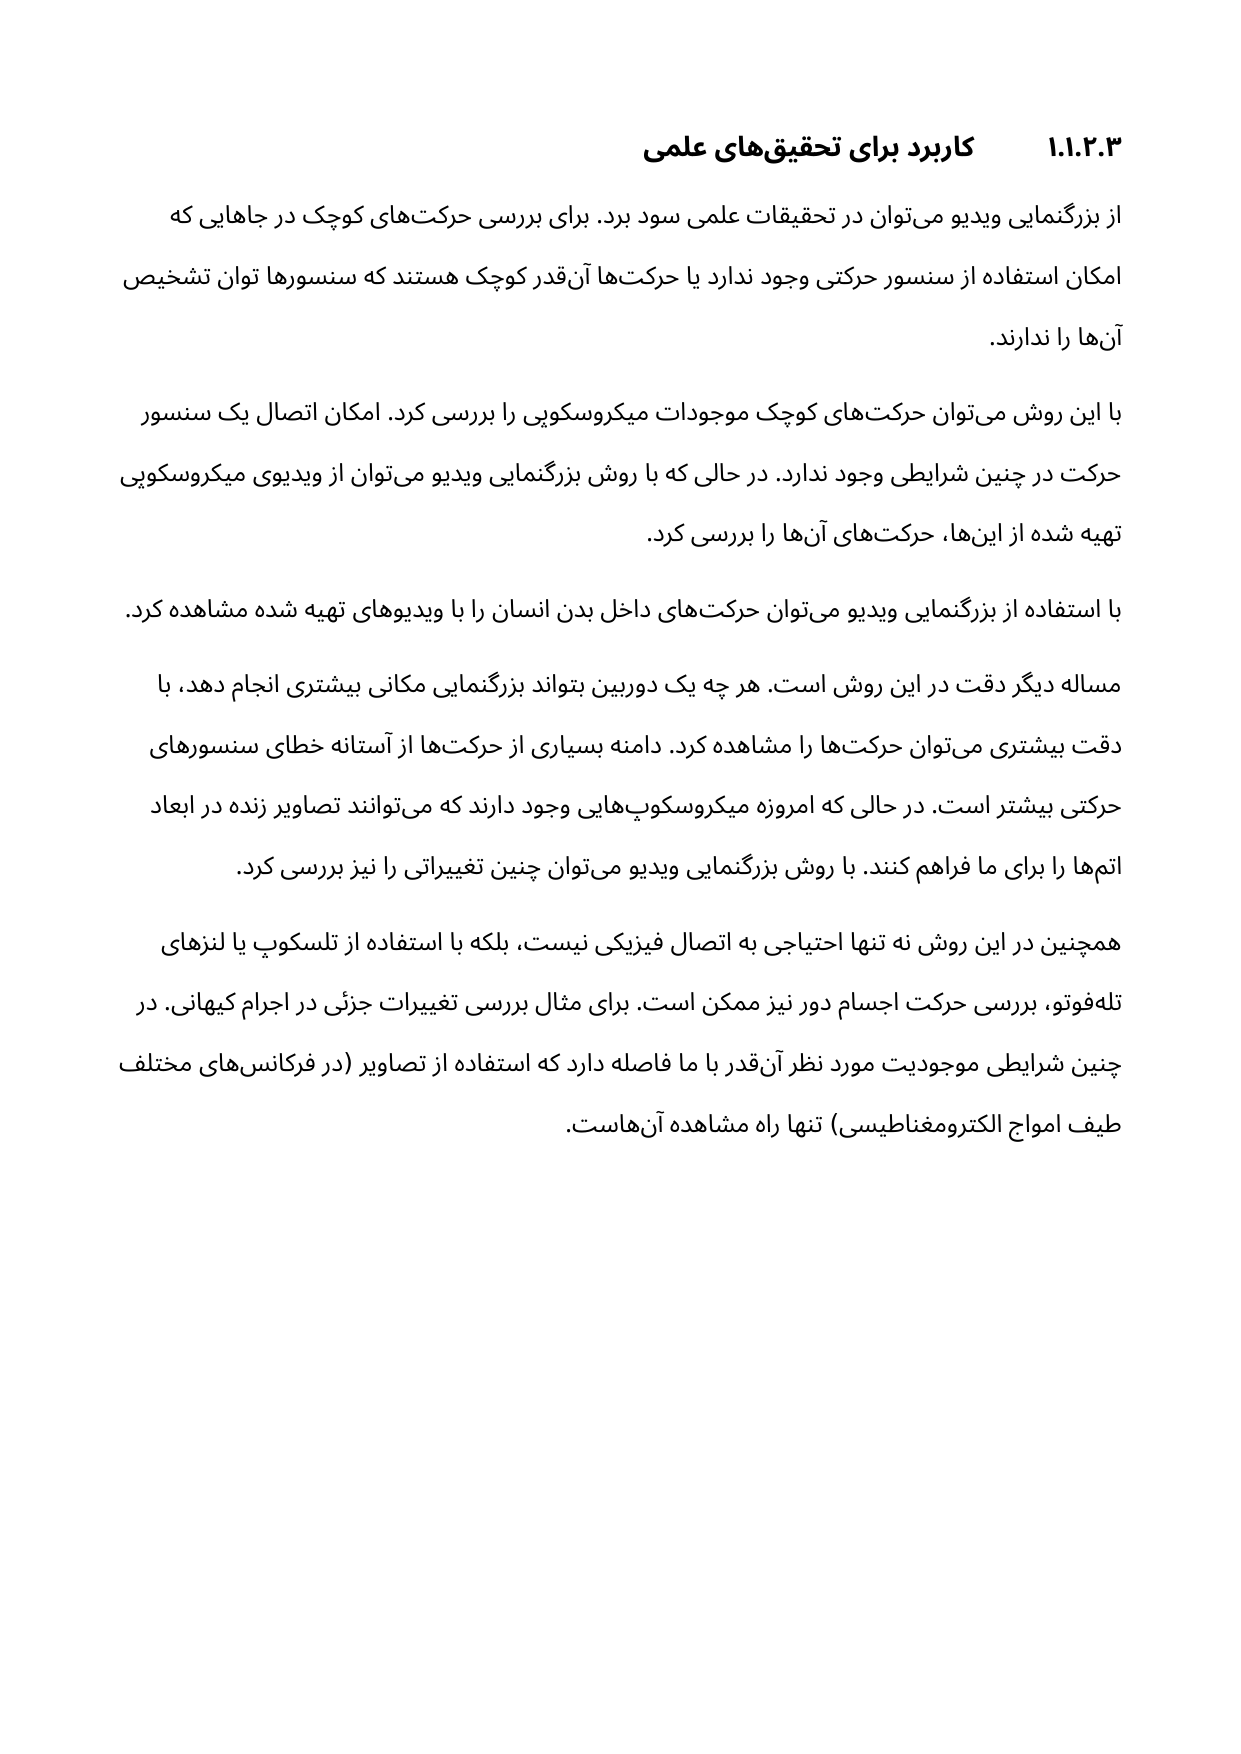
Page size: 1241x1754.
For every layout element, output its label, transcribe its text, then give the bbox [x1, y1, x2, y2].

subtitle کاربرد برای تحقیق‌های علمی [118, 118, 1122, 177]
text از بزرگنمایی ویدیو می‌توان در تحقیقات علمی سود برد. برای بررسی حرکت‌های کوچک در جاهایی که امکان استفاده از سنسور حرکتی وجود ندارد یا حرکت‌ها آن‌قدر کوچک هستند که سنسورها توان تشخیص آن‌ها را ندارند. [118, 189, 1122, 363]
text مساله دیگر دقت در این روش است. هر چه یک دوربین بتواند بزرگنمایی مکانی بیشتری انجام دهد، با دقت بیشتری می‌توان حرکت‌ها را مشاهده کرد. دامنه بسیاری از حرکت‌ها از آستانه خطای سنسورهای حرکتی بیشتر است. در حالی که امروزه میکروسکوپ‌هایی وجود دارند که می‌توانند تصاویر زنده در ابعاد اتم‌ها را برای ما فراهم کنند. با روش بزرگنمایی ویدیو می‌توان چنین تغییراتی را نیز بررسی کرد. [118, 658, 1122, 893]
text با این روش می‌توان حرکت‌های کوچک موجودات میکروسکوپی را بررسی کرد. امکان اتصال یک سنسور حرکت در چنین شرایطی وجود ندارد. در حالی که با روش بزرگنمایی ویدیو می‌توان از ویدیوی میکروسکوپی تهیه شده از این‌ها، حرکت‌های آن‌ها را بررسی کرد. [118, 386, 1122, 560]
text با استفاده از بزرگنمایی ویدیو می‌توان حرکت‌های داخل بدن انسان را با ویدیوهای تهیه شده مشاهده کرد. [118, 583, 1122, 636]
text همچنین در این روش نه تنها احتیاجی به اتصال فیزیکی نیست، بلکه با استفاده از تلسکوپ یا لنزهای تله‌فوتو، بررسی حرکت اجسام دور نیز ممکن است. برای مثال بررسی تغییرات جزئی در اجرام کیهانی. در چنین شرایطی موجودیت مورد نظر آن‌قدر با ما فاصله دارد که استفاده از تصاویر (در فرکانس‌های مختلف طیف امواج الکترومغناطیسی) تنها راه مشاهده آن‌هاست. [118, 916, 1122, 1151]
